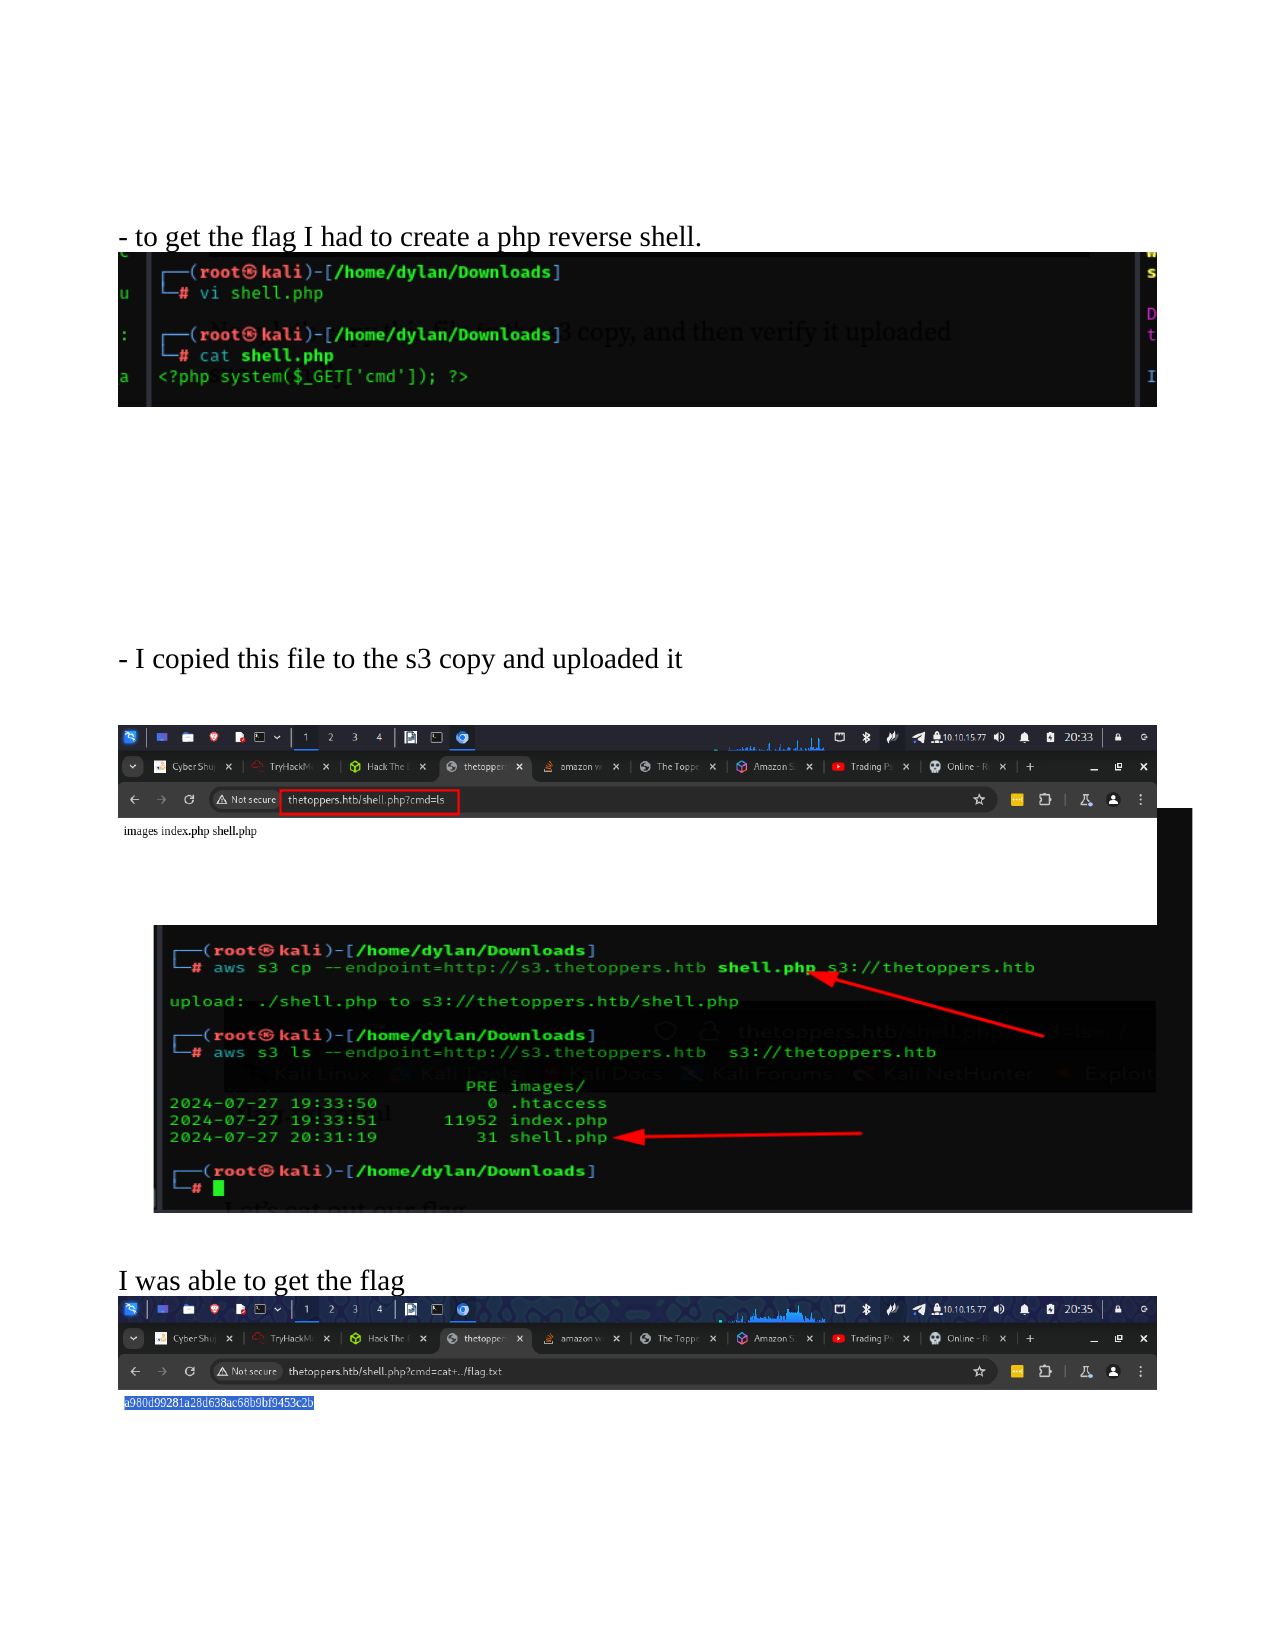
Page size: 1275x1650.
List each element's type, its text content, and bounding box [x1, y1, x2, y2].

picture [118, 1296, 1157, 1456]
text I was able to get the flag [118, 1263, 1157, 1296]
picture [118, 252, 1157, 407]
text - to get the flag I had to create a php reverse shell. [118, 219, 1157, 252]
picture [118, 725, 1193, 1213]
text - I copied this file to the s3 copy and uploaded it [118, 641, 1157, 674]
